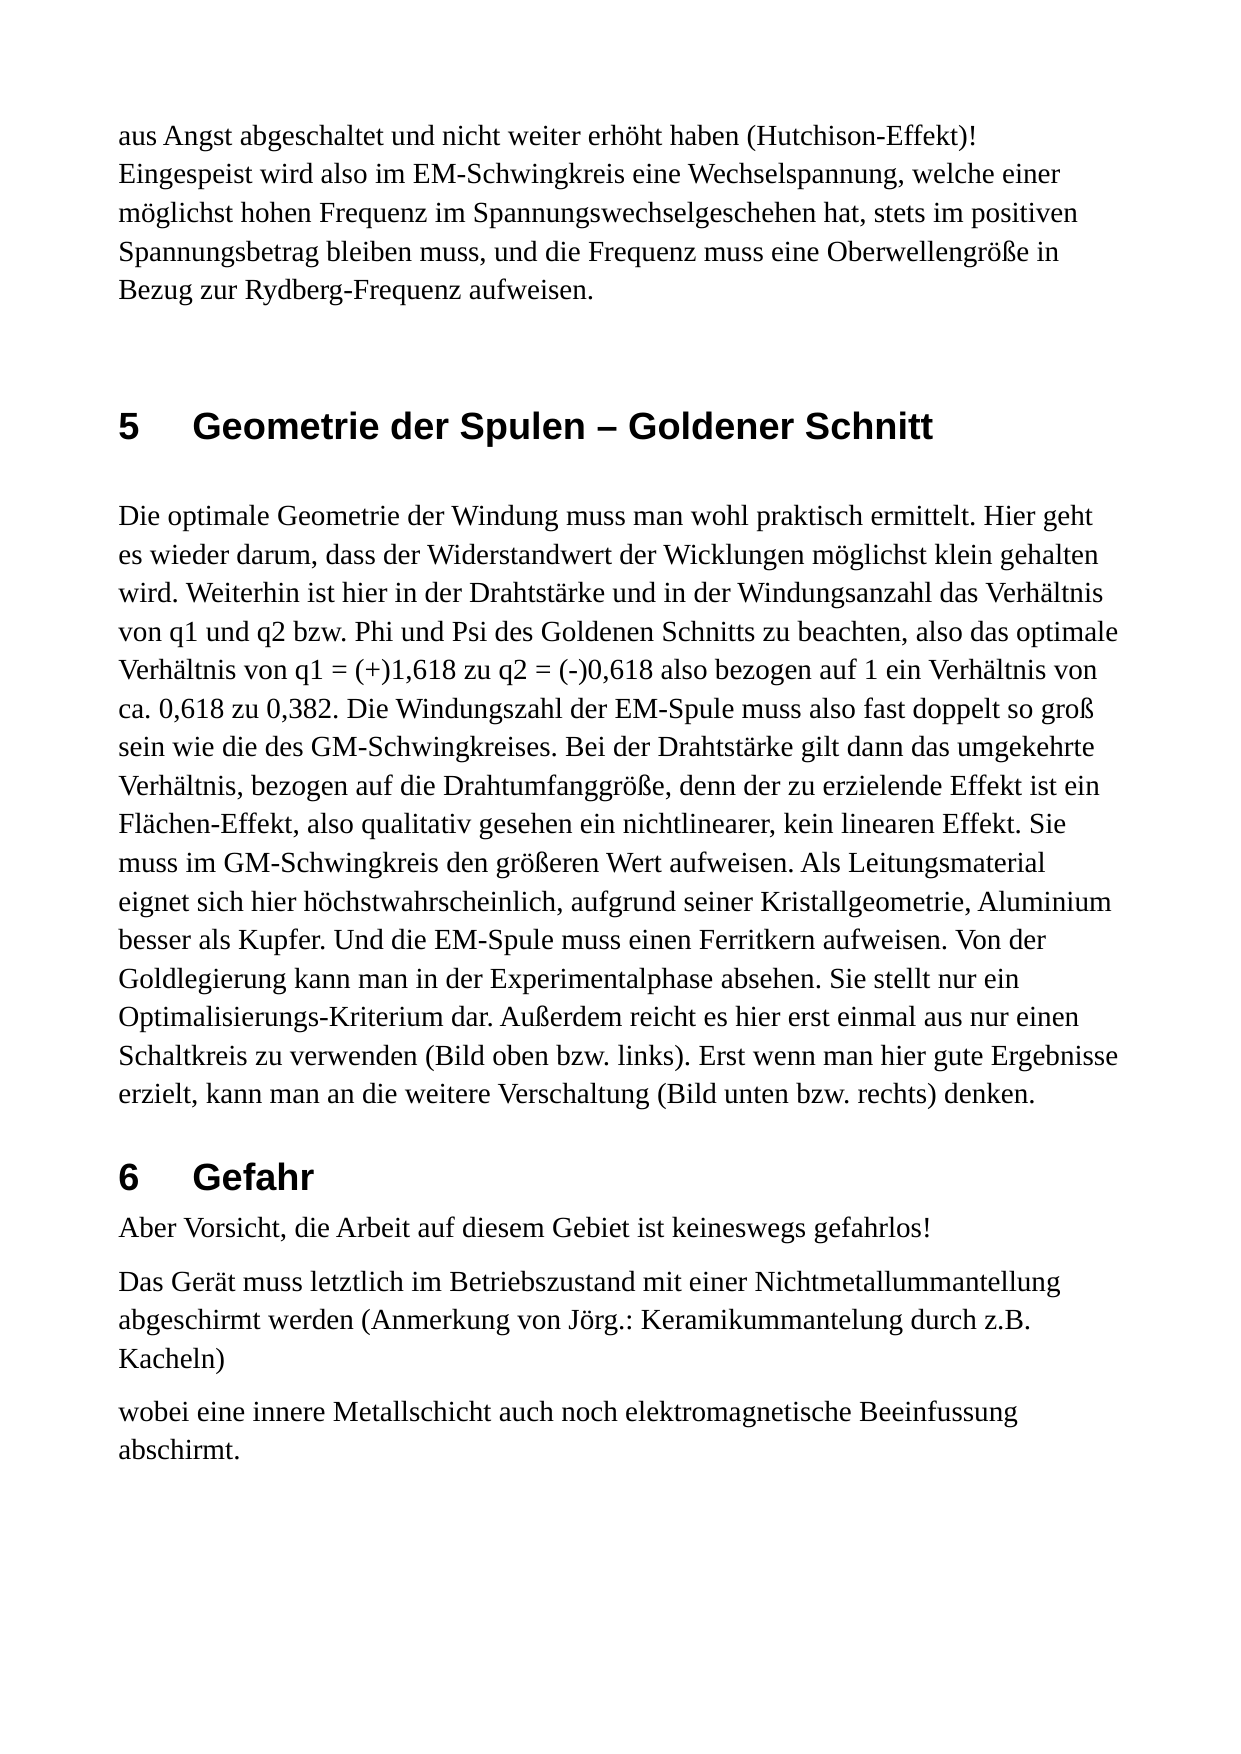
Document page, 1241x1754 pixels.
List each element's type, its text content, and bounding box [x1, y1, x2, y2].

subtitle Gefahr [118, 1154, 1122, 1198]
text Das Gerät muss letztlich im Betriebszustand mit einer Nichtmetallummantellung abgeschirmt werden (Anmerkung von Jörg.: Keramikummantelung durch z.B. Kacheln) [118, 1264, 1122, 1374]
subtitle Geometrie der Spulen – Goldener Schnitt [118, 403, 1122, 447]
text Aber Vorsicht, die Arbeit auf diesem Gebiet ist keineswegs gefahrlos! [118, 1211, 1122, 1244]
text Die optimale Geometrie der Windung muss man wohl praktisch ermittelt. Hier geht es wieder darum, dass der Widerstandwert der Wicklungen möglichst klein gehalten wird. Weiterhin ist hier in der Drahtstärke und in der Windungsanzahl das Verhältnis von q1 und q2 bzw. Phi und Psi des Goldenen Schnitts zu beachten, also das optimale Verhältnis von q1 = (+)1,618 zu q2 = (-)0,618 also bezogen auf 1 ein Verhältnis von ca. 0,618 zu 0,382. Die Windungszahl der EM-Spule muss also fast doppelt so groß sein wie die des GM-Schwingkreises. Bei der Drahtstärke gilt dann das umgekehrte Verhältnis, bezogen auf die Drahtumfanggröße, denn der zu erzielende Effekt ist ein Flächen-Effekt, also qualitativ gesehen ein nichtlinearer, kein linearen Effekt. Sie muss im GM-Schwingkreis den größeren Wert aufweisen. Als Leitungsmaterial eignet sich hier höchstwahrscheinlich, aufgrund seiner Kristallgeometrie, Aluminium besser als Kupfer. Und die EM-Spule muss einen Ferritkern aufweisen. Von der Goldlegierung kann man in der Experimentalphase absehen. Sie stellt nur ein Optimalisierungs-Kriterium dar. Außerdem reicht es hier erst einmal aus nur einen Schaltkreis zu verwenden (Bild oben bzw. links). Erst wenn man hier gute Ergebnisse erzielt, kann man an die weitere Verschaltung (Bild unten bzw. rechts) denken. [118, 460, 1122, 1110]
text aus Angst abgeschaltet und nicht weiter erhöht haben (Hutchison-Effekt)! Eingespeist wird also im EM-Schwingkreis eine Wechselspannung, welche einer möglichst hohen Frequenz im Spannungswechselgeschehen hat, stets im positiven Spannungsbetrag bleiben muss, und die Frequenz muss eine Oberwellengröße in Bezug zur Rydberg-Frequenz aufweisen. [118, 118, 1122, 306]
text wobei eine innere Metallschicht auch noch elektromagnetische Beeinfussung abschirmt. [118, 1394, 1122, 1504]
